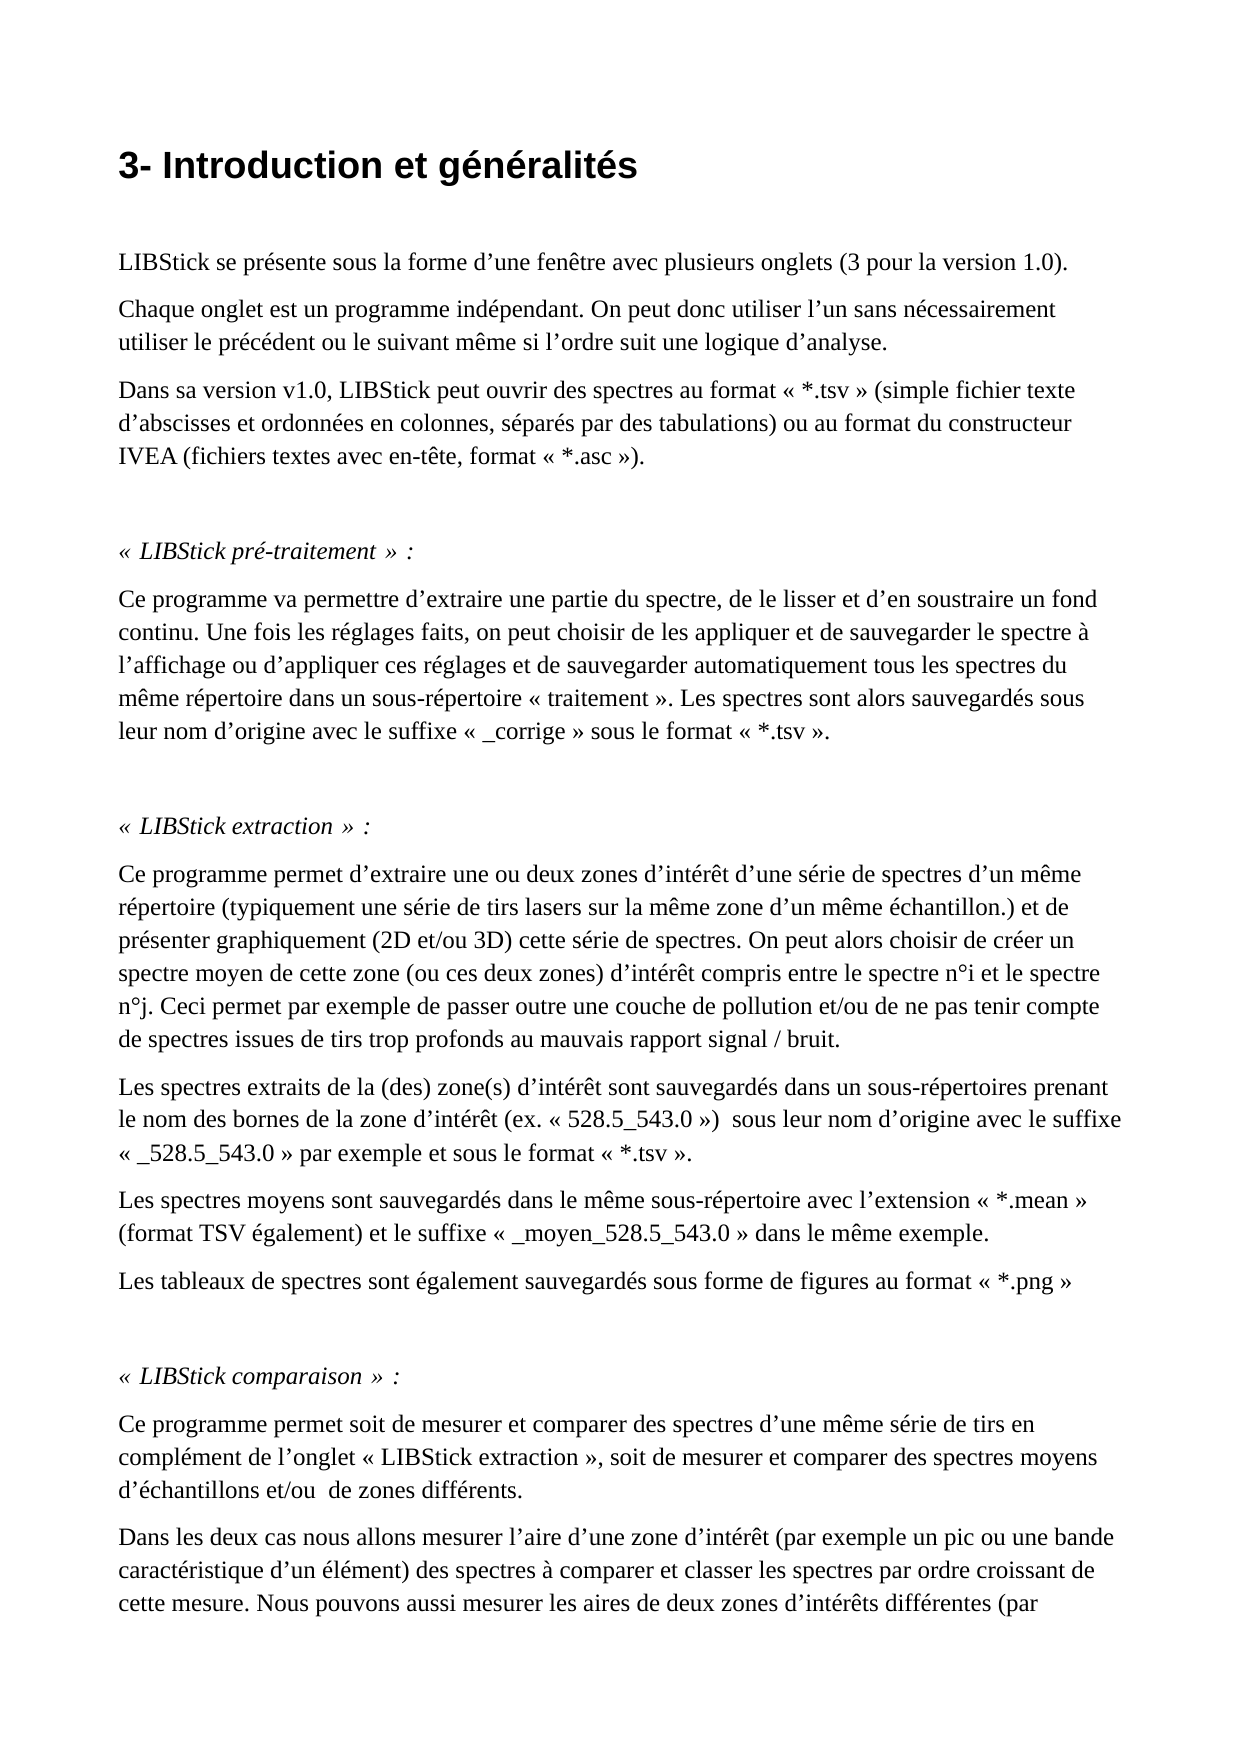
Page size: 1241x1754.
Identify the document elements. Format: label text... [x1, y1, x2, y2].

text Ce programme va permettre d’extraire une partie du spectre, de le lisser et d’en soustraire un fond continu. Une fois les réglages faits, on peut choisir de les appliquer et de sauvegarder le spectre à l’affichage ou d’appliquer ces réglages et de sauvegarder automatiquement tous les spectres du même répertoire dans un sous-répertoire « traitement ». Les spectres sont alors sauvegardés sous leur nom d’origine avec le suffixe « _corrige » sous le format « *.tsv ». [118, 584, 1122, 745]
text « LIBStick comparaison » : [118, 1361, 1122, 1390]
text « LIBStick pré-traitement » : [118, 536, 1122, 565]
text LIBStick se présente sous la forme d’une fenêtre avec plusieurs onglets (3 pour la version 1.0). [118, 247, 1122, 276]
text Dans sa version v1.0, LIBStick peut ouvrir des spectres au format « *.tsv » (simple fichier texte d’abscisses et ordonnées en colonnes, séparés par des tabulations) ou au format du constructeur IVEA (fichiers textes avec en-tête, format « *.asc »). [118, 375, 1122, 470]
text Chaque onglet est un programme indépendant. On peut donc utiliser l’un sans nécessairement utiliser le précédent ou le suivant même si l’ordre suit une logique d’analyse. [118, 294, 1122, 356]
text Les spectres extraits de la (des) zone(s) d’intérêt sont sauvegardés dans un sous-répertoires prenant le nom des bornes de la zone d’intérêt (ex. « 528.5_543.0 ») sous leur nom d’origine avec le suffixe « _528.5_543.0 » par exemple et sous le format « *.tsv ». [118, 1072, 1122, 1166]
text « LIBStick extraction » : [118, 811, 1122, 840]
text Ce programme permet soit de mesurer et comparer des spectres d’une même série de tirs en complément de l’onglet « LIBStick extraction », soit de mesurer et comparer des spectres moyens d’échantillons et/ou de zones différents. [118, 1409, 1122, 1503]
subtitle 3- Introduction et généralités [118, 143, 1122, 187]
text Les spectres moyens sont sauvegardés dans le même sous-répertoire avec l’extension « *.mean » (format TSV également) et le suffixe « _moyen_528.5_543.0 » dans le même exemple. [118, 1185, 1122, 1247]
text Les tableaux de spectres sont également sauvegardés sous forme de figures au format « *.png » [118, 1266, 1122, 1294]
text Dans les deux cas nous allons mesurer l’aire d’une zone d’intérêt (par exemple un pic ou une bande caractéristique d’un élément) des spectres à comparer et classer les spectres par ordre croissant de cette mesure. Nous pouvons aussi mesurer les aires de deux zones d’intérêts différentes (par [118, 1522, 1122, 1617]
text Ce programme permet d’extraire une ou deux zones d’intérêt d’une série de spectres d’un même répertoire (typiquement une série de tirs lasers sur la même zone d’un même échantillon.) et de présenter graphiquement (2D et/ou 3D) cette série de spectres. On peut alors choisir de créer un spectre moyen de cette zone (ou ces deux zones) d’intérêt compris entre le spectre n°i et le spectre n°j. Ceci permet par exemple de passer outre une couche de pollution et/ou de ne pas tenir compte de spectres issues de tirs trop profonds au mauvais rapport signal / bruit. [118, 859, 1122, 1053]
